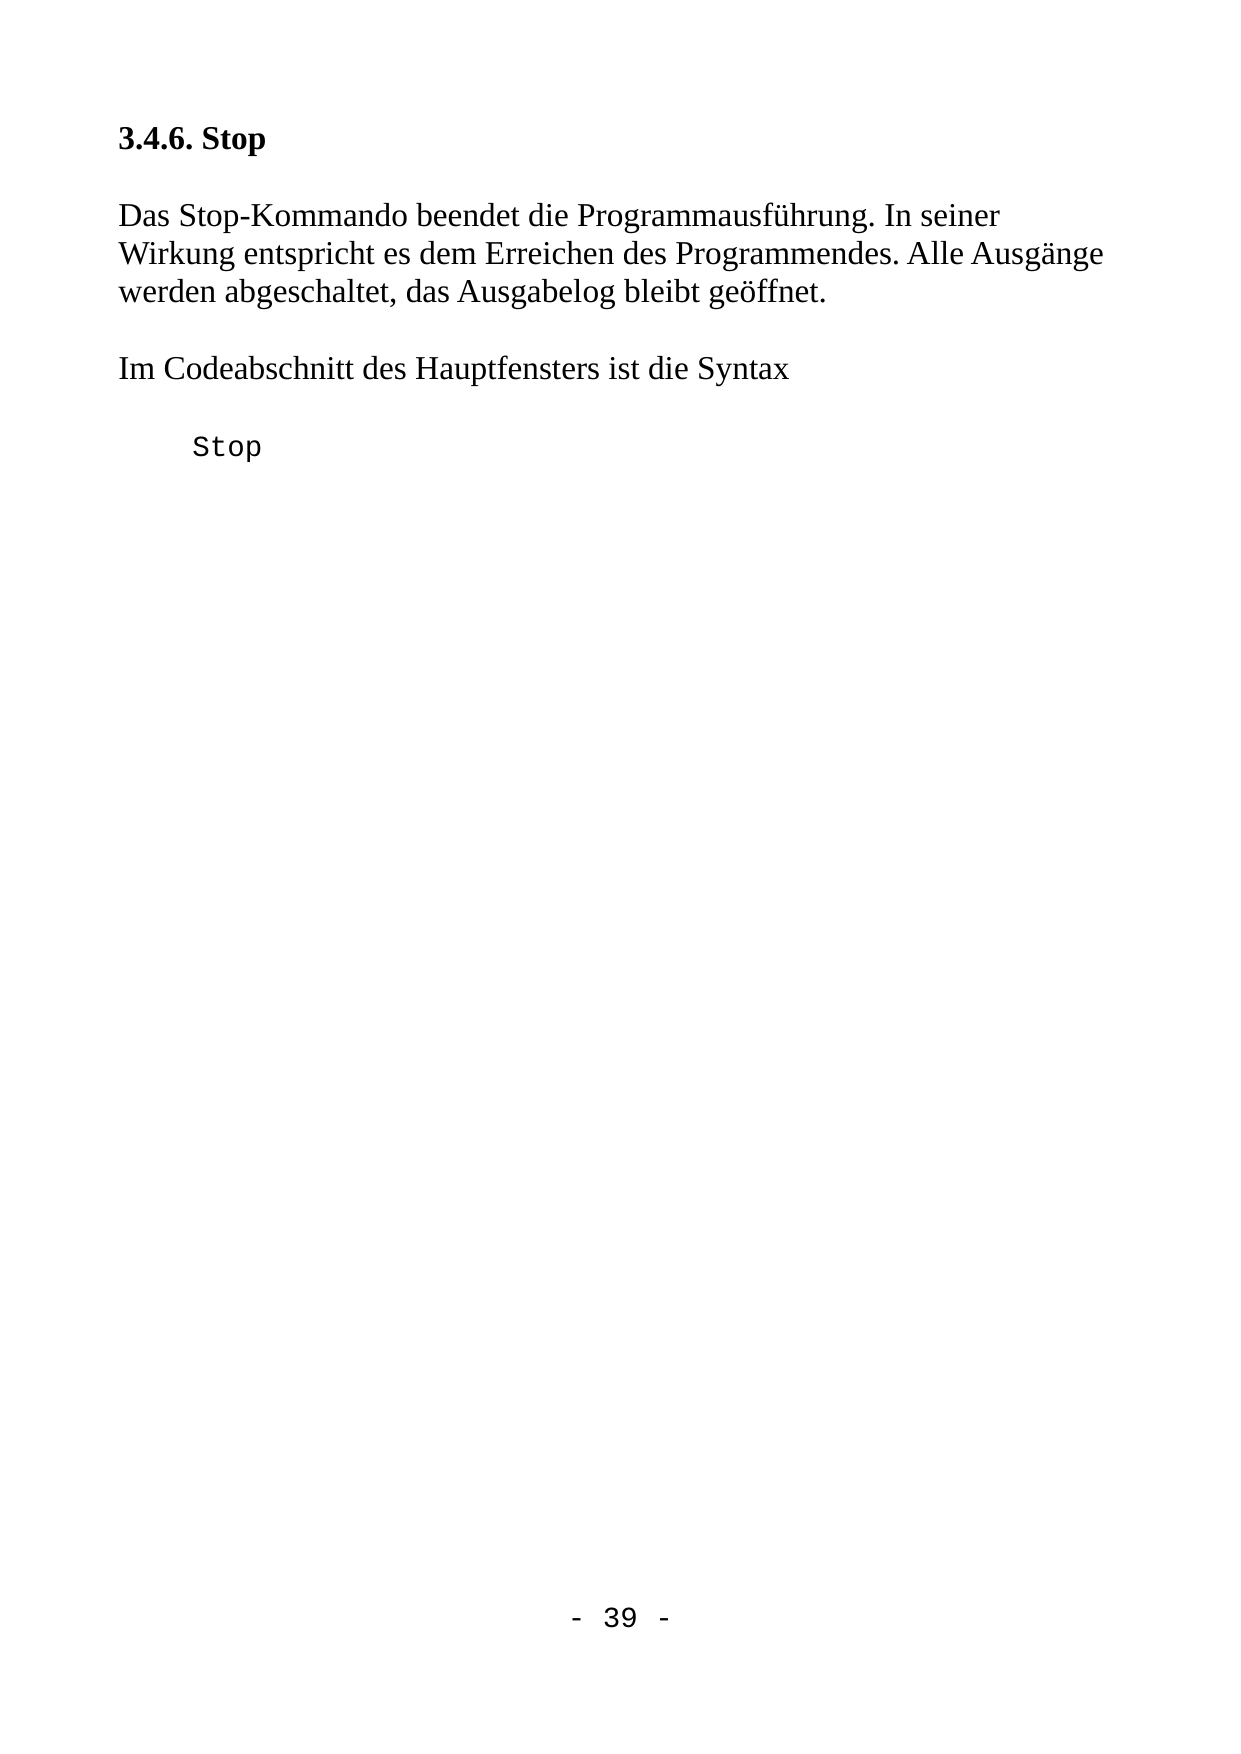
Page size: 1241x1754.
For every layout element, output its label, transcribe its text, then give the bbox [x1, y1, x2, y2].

text Das Stop-Kommando beendet die Programmausführung. In seiner Wirkung entspricht es dem Erreichen des Programmendes. Alle Ausgänge werden abgeschaltet, das Ausgabelog bleibt geöffnet. [118, 195, 1122, 310]
text 3.4.6. Stop [118, 118, 1122, 156]
text Im Codeabschnitt des Hauptfensters ist die Syntax [118, 348, 1122, 386]
text Stop [118, 425, 1122, 465]
